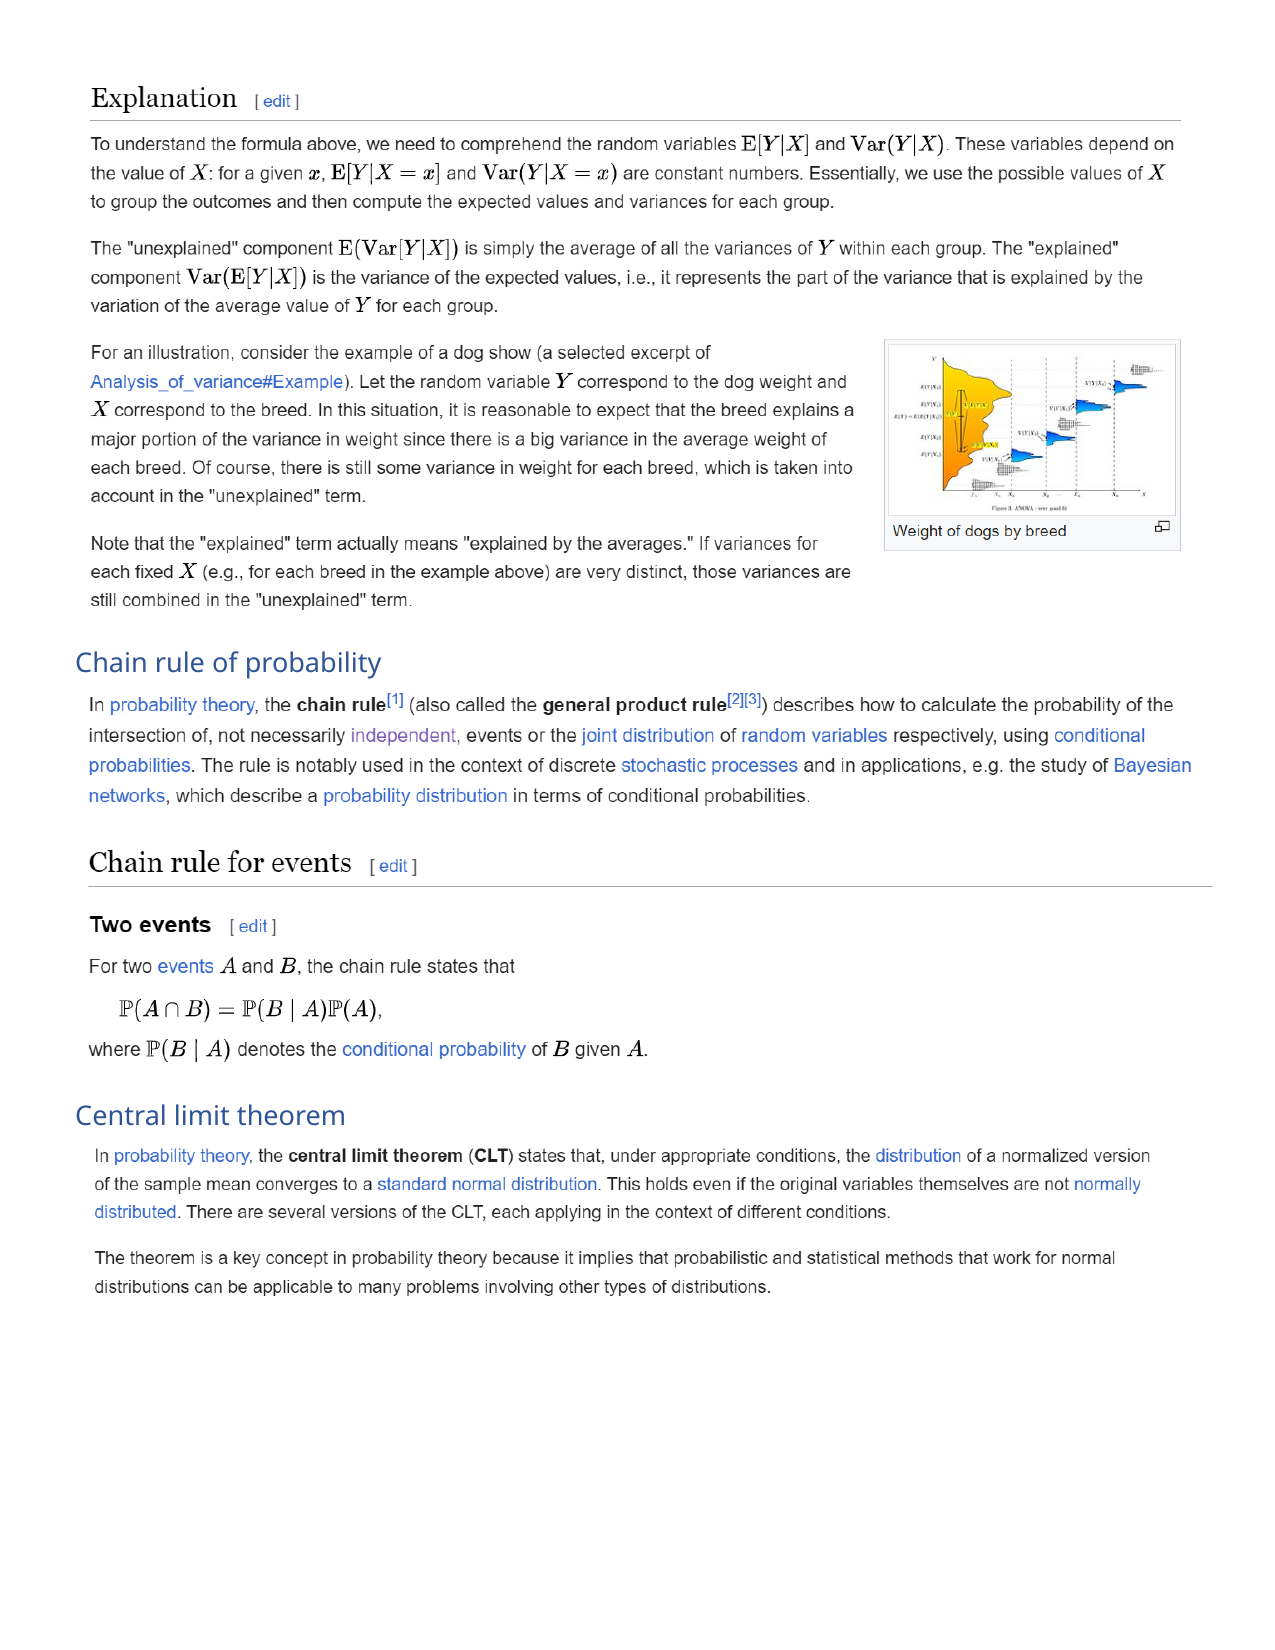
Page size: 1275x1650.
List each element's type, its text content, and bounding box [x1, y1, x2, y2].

subtitle Chain rule of probability [75, 644, 1200, 681]
picture [75, 1135, 1179, 1308]
picture [75, 75, 1214, 626]
picture [75, 683, 1213, 1077]
subtitle Central limit theorem [75, 1096, 1200, 1133]
